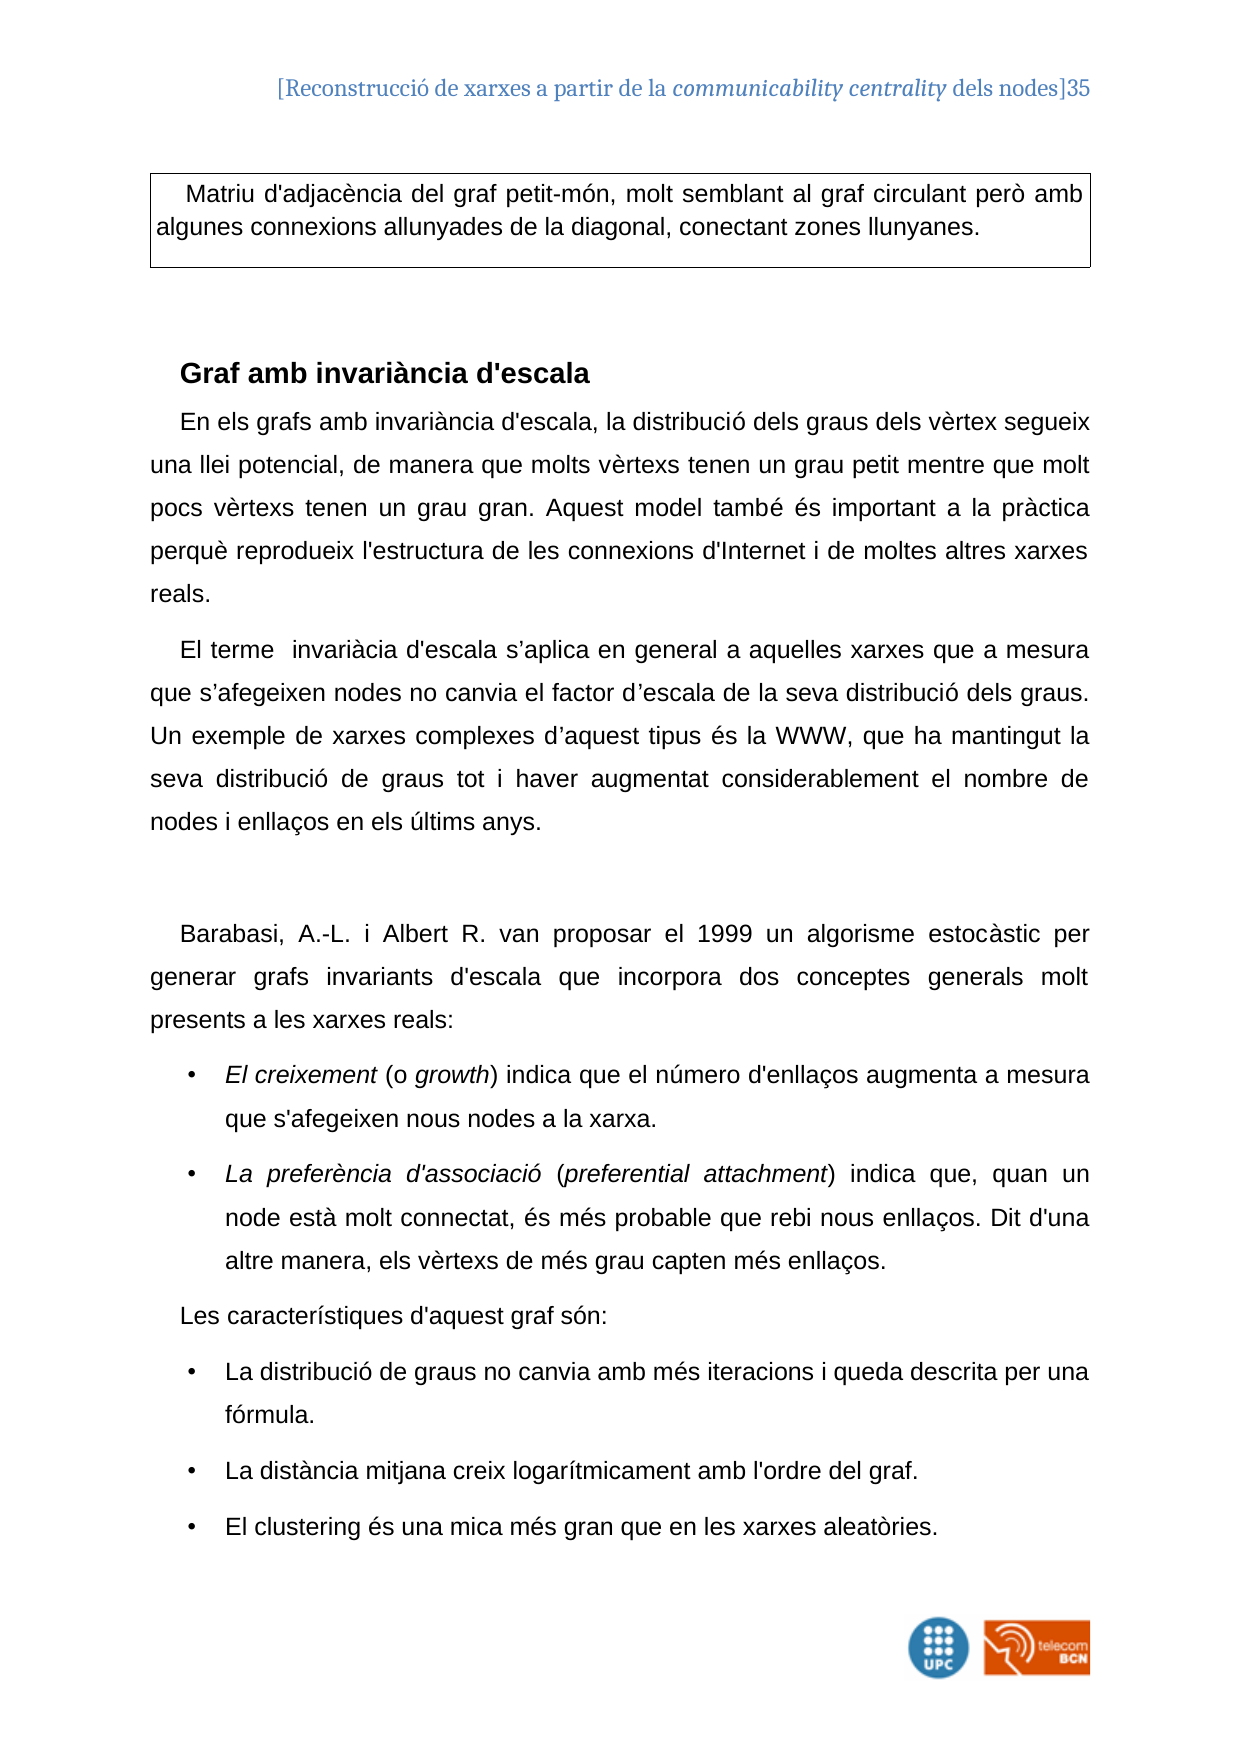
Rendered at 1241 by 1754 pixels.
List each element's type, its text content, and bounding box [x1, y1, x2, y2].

list La distància mitjana creix logarítmicament amb l'ordre del graf. [187, 1456, 1090, 1485]
table_cell Matriu d'adjacència del graf petit-món, molt semblant al graf circulant però amb algunes connexions allunyades de la diagonal, conectant zones llunyanes. [151, 174, 1090, 267]
text El terme invariàcia d'escala s’aplica en general a aquelles xarxes que a mesura que s’afegeixen nodes no canvia el factor d’escala de la seva distribució dels graus. Un exemple de xarxes complexes d’aquest tipus és la WWW, que ha mantingut la seva distribució de graus tot i haver augmentat considerablement el nombre de nodes i enllaços en els últims anys. [150, 635, 1090, 836]
text En els grafs amb invariància d'escala, la distribució dels graus dels vèrtex segueix una llei potencial, de manera que molts vèrtexs tenen un grau petit mentre que molt pocs vèrtexs tenen un grau gran. Aquest model també és important a la pràctica perquè reprodueix l'estructura de les connexions d'Internet i de moltes altres xarxes reals. [150, 407, 1090, 608]
picture [904, 1614, 1091, 1681]
text Les característiques d'aquest graf són: [150, 1301, 1090, 1330]
list El creixement (o growth) indica que el número d'enllaços augmenta a mesura que s'afegeixen nous nodes a la xarxa. [187, 1061, 1090, 1132]
text Barabasi, A.-L. i Albert R. van proposar el 1999 un algorisme estocàstic per generar grafs invariants d'escala que incorpora dos conceptes generals molt presents a les xarxes reals: [150, 919, 1090, 1034]
list La preferència d'associació (preferential attachment) indica que, quan un node està molt connectat, és més probable que rebi nous enllaços. Dit d'una altre manera, els vèrtexs de més grau capten més enllaços. [187, 1159, 1090, 1274]
subtitle Graf amb invariància d'escala [150, 356, 1090, 389]
list La distribució de graus no canvia amb més iteracions i queda descrita per una fórmula. [187, 1357, 1090, 1429]
list El clustering és una mica més gran que en les xarxes aleatòries. [187, 1512, 1090, 1540]
